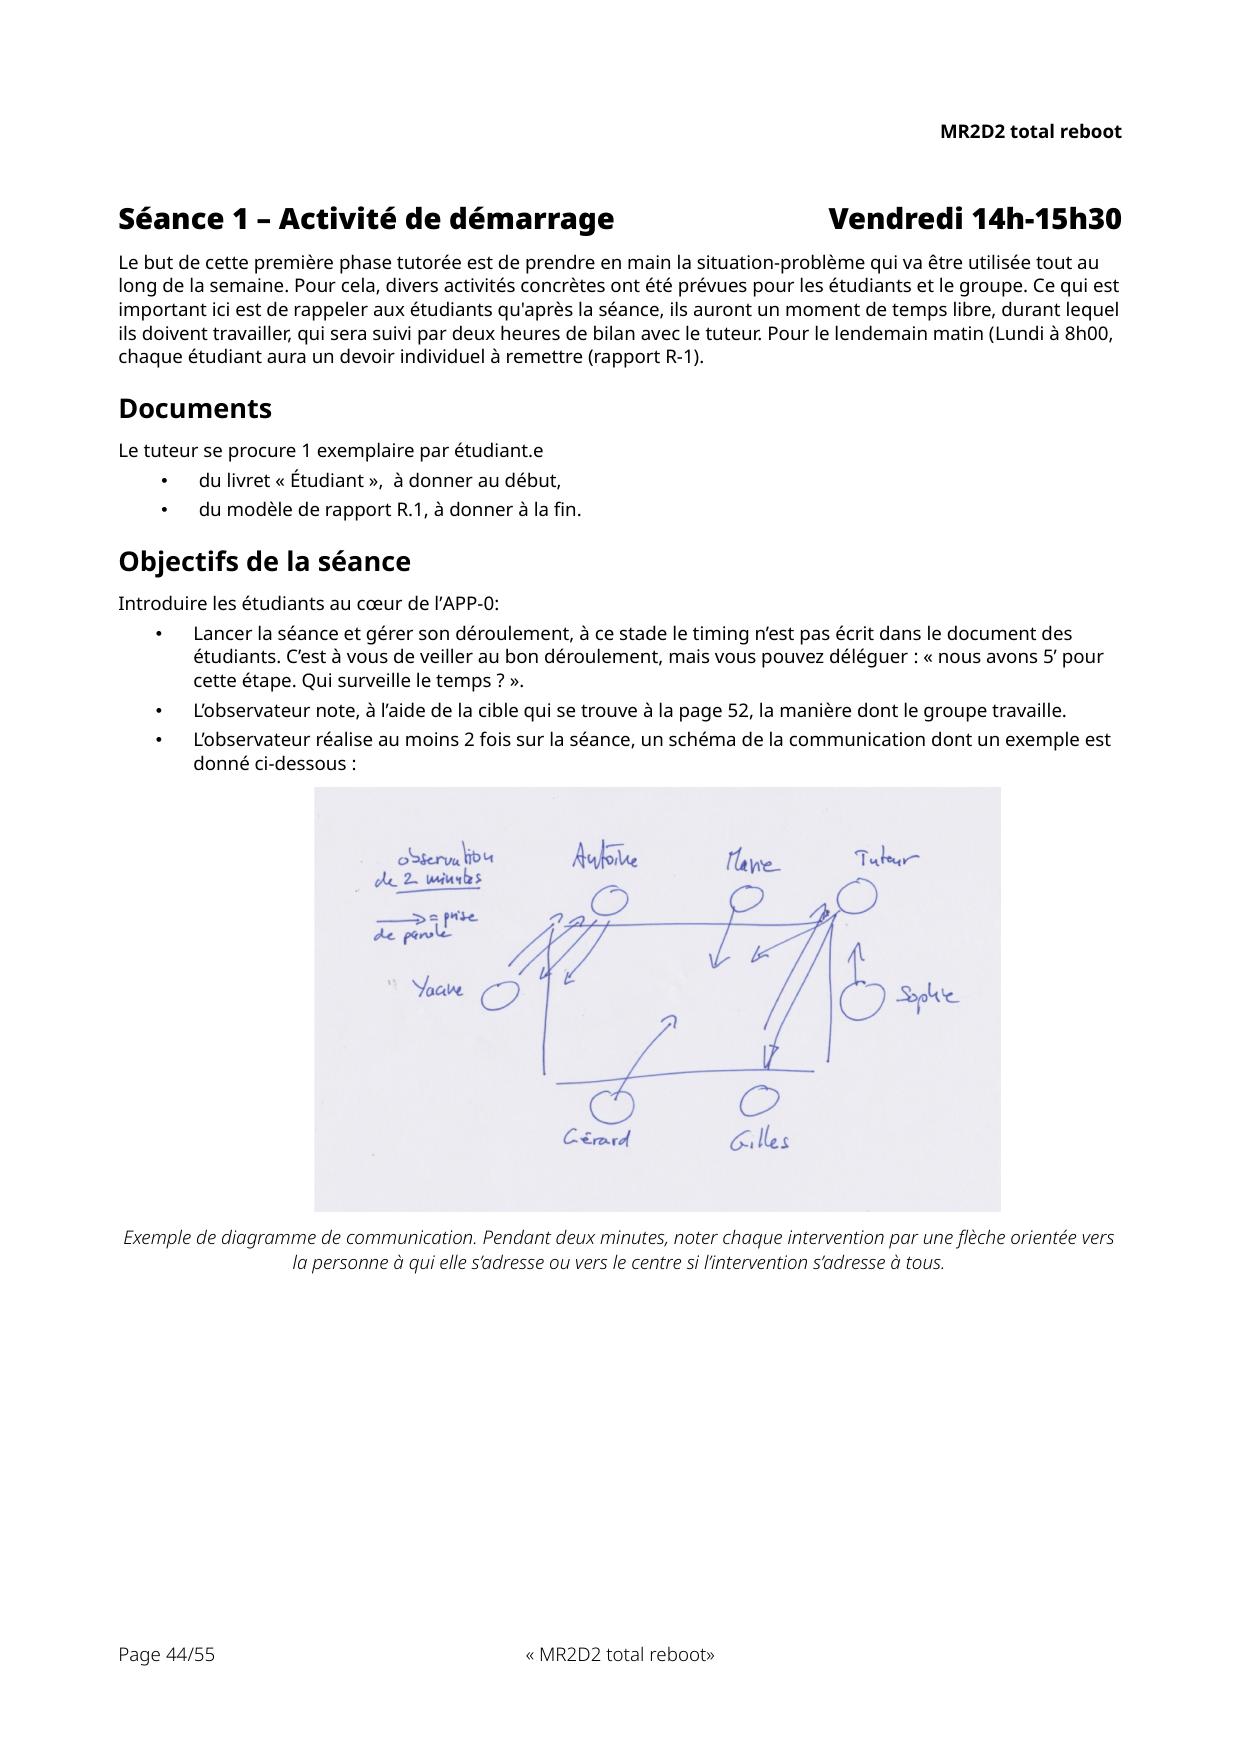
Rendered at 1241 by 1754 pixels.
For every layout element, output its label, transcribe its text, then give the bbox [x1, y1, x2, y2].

list Lancer la séance et gérer son déroulement, à ce stade le timing n’est pas écrit dans le document des étudiants. C’est à vous de veiller au bon déroulement, mais vous pouvez déléguer : « nous avons 5’ pour cette étape. Qui surveille le temps ? ». [156, 621, 1122, 692]
text Exemple de diagramme de communication. Pendant deux minutes, noter chaque intervention par une flèche orientée vers la personne à qui elle s’adresse ou vers le centre si l’intervention s’adresse à tous. [118, 1224, 1122, 1275]
list du modèle de rapport R.1, à donner à la fin. [161, 498, 1122, 522]
text Le tuteur se procure 1 exemplaire par étudiant.e [118, 439, 1122, 462]
subtitle Séance 1 – Activité de démarrage Vendredi 14h-15h30 [118, 198, 1122, 238]
list L’observateur réalise au moins 2 fois sur la séance, un schéma de la communication dont un exemple est donné ci-dessous : [156, 728, 1122, 775]
subtitle Objectifs de la séance [118, 542, 1122, 579]
list L’observateur note, à l’aide de la cible qui se trouve à la page 49, la manière dont le groupe travaille. [156, 698, 1122, 722]
text Le but de cette première phase tutorée est de prendre en main la situation-problème qui va être utilisée tout au long de la semaine. Pour cela, divers activités concrètes ont été prévues pour les étudiants et le groupe. Ce qui est important ici est de rappeler aux étudiants qu'après la séance, ils auront un moment de temps libre, durant lequel ils doivent travailler, qui sera suivi par deux heures de bilan avec le tuteur. Pour le lendemain matin (Lundi à 8h00, chaque étudiant aura un devoir individuel à remettre (rapport R-1). [118, 250, 1122, 368]
text Introduire les étudiants au cœur de l’APP-0: [118, 592, 1122, 615]
picture [314, 787, 1001, 1212]
list du livret « Étudiant », à donner au début, [161, 468, 1122, 492]
subtitle Documents [118, 389, 1122, 426]
